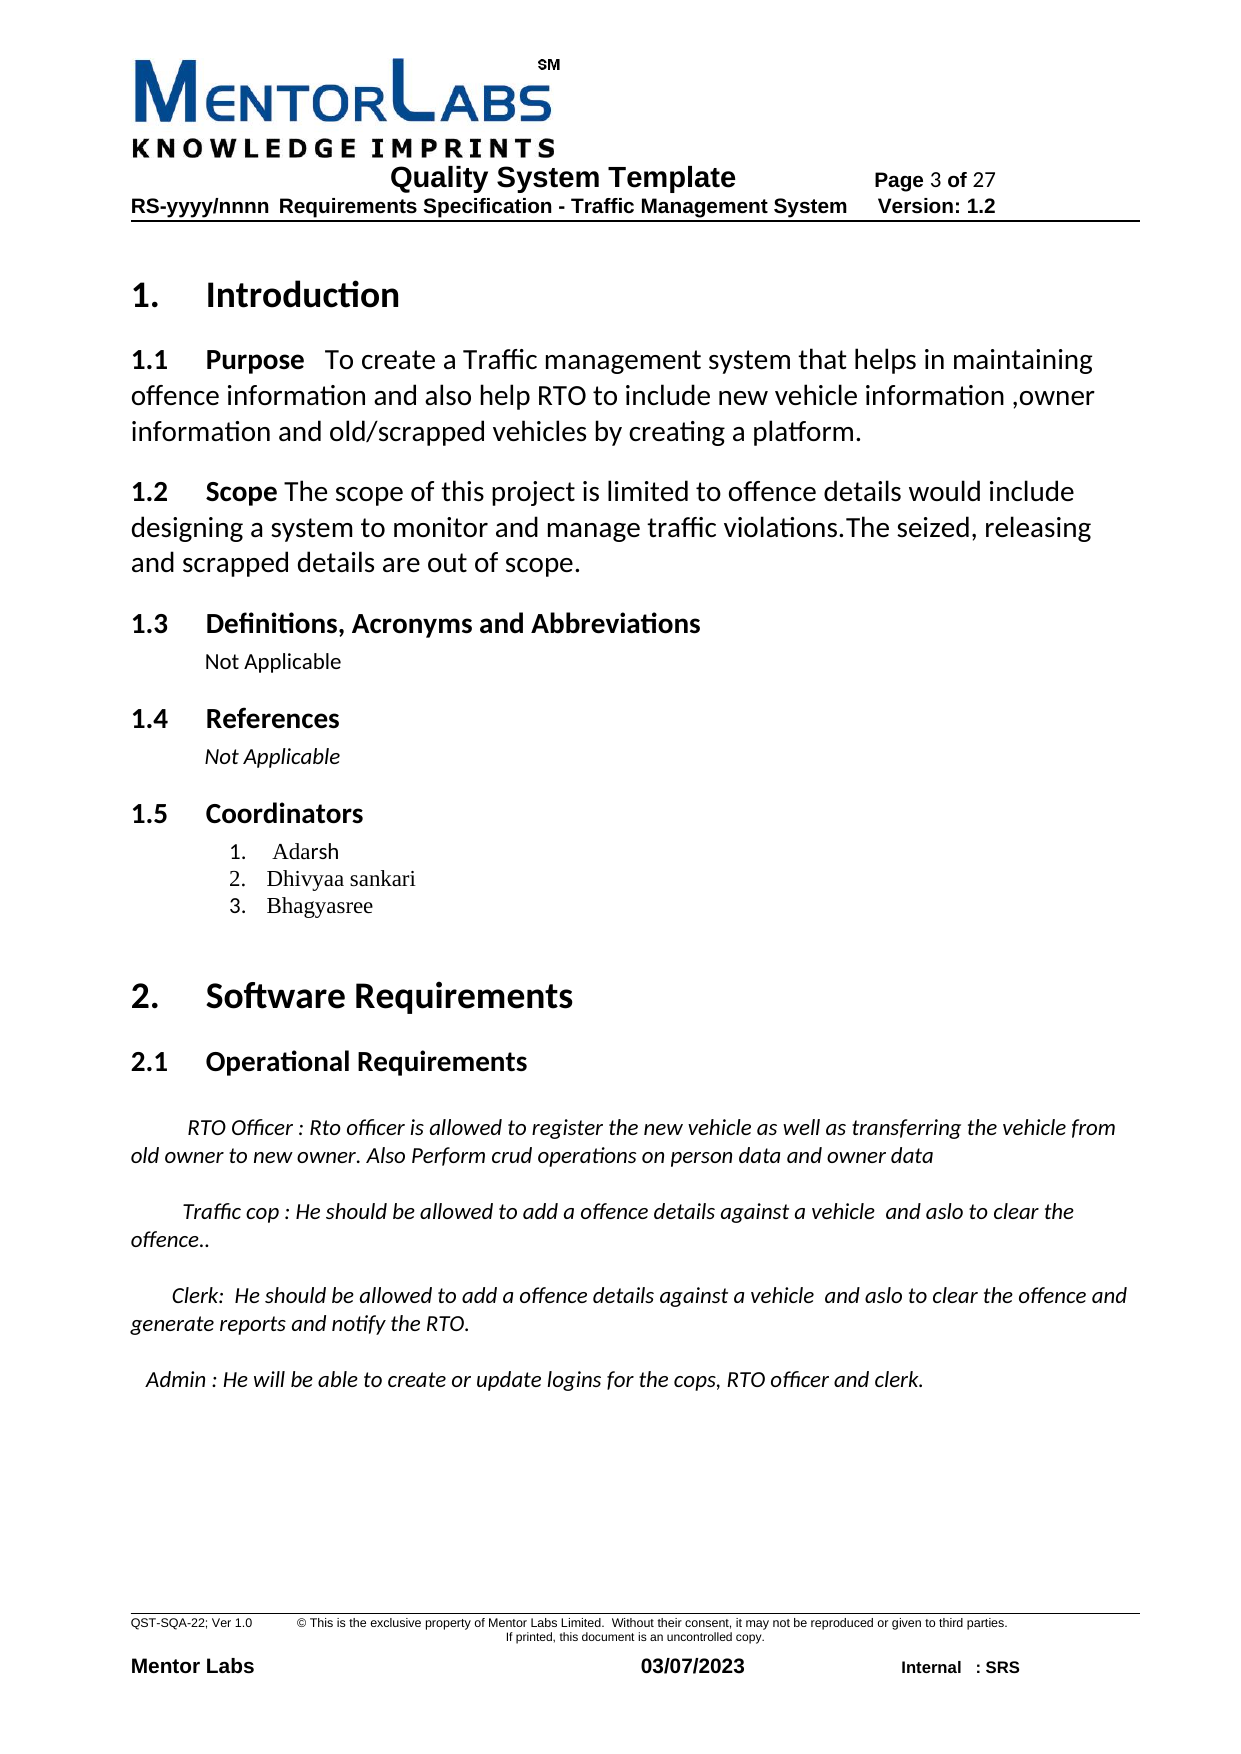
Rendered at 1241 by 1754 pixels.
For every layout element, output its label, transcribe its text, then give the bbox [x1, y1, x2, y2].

subtitle Definitions, Acronyms and Abbreviations [131, 605, 1140, 641]
text Admin : He will be able to create or update logins for the cops, RTO officer and clerk. [131, 1365, 1140, 1393]
subtitle Scope The scope of this project is limited to offence details would include designing a system to monitor and manage traffic violations.The seized, releasing and scrapped details are out of scope. [131, 473, 1140, 580]
subtitle Purpose To create a Traffic management system that helps in maintaining offence information and also help RTO to include new vehicle information ,owner information and old/scrapped vehicles by creating a platform. [131, 341, 1140, 448]
text Not Applicable [204, 742, 1140, 770]
list Dhivyaa sankari [229, 865, 1140, 891]
text RTO Officer : Rto officer is allowed to register the new vehicle as well as transferring the vehicle from old owner to new owner. Also Perform crud operations on person data and owner data [131, 1113, 1140, 1169]
text Not Applicable [204, 647, 1140, 675]
list Adarsh [229, 837, 1140, 865]
subtitle Operational Requirements [131, 1043, 1140, 1079]
subtitle Coordinators [131, 795, 1140, 831]
subtitle Introduction [131, 271, 1140, 316]
text Traffic cop : He should be allowed to add a offence details against a vehicle and aslo to clear the offence.. [131, 1197, 1140, 1253]
text Clerk: He should be allowed to add a offence details against a vehicle and aslo to clear the offence and generate reports and notify the RTO. [131, 1281, 1140, 1337]
picture [130, 58, 563, 161]
list Bhagyasree [229, 891, 1140, 919]
subtitle Software Requirements [131, 972, 1140, 1018]
subtitle References [131, 700, 1140, 736]
